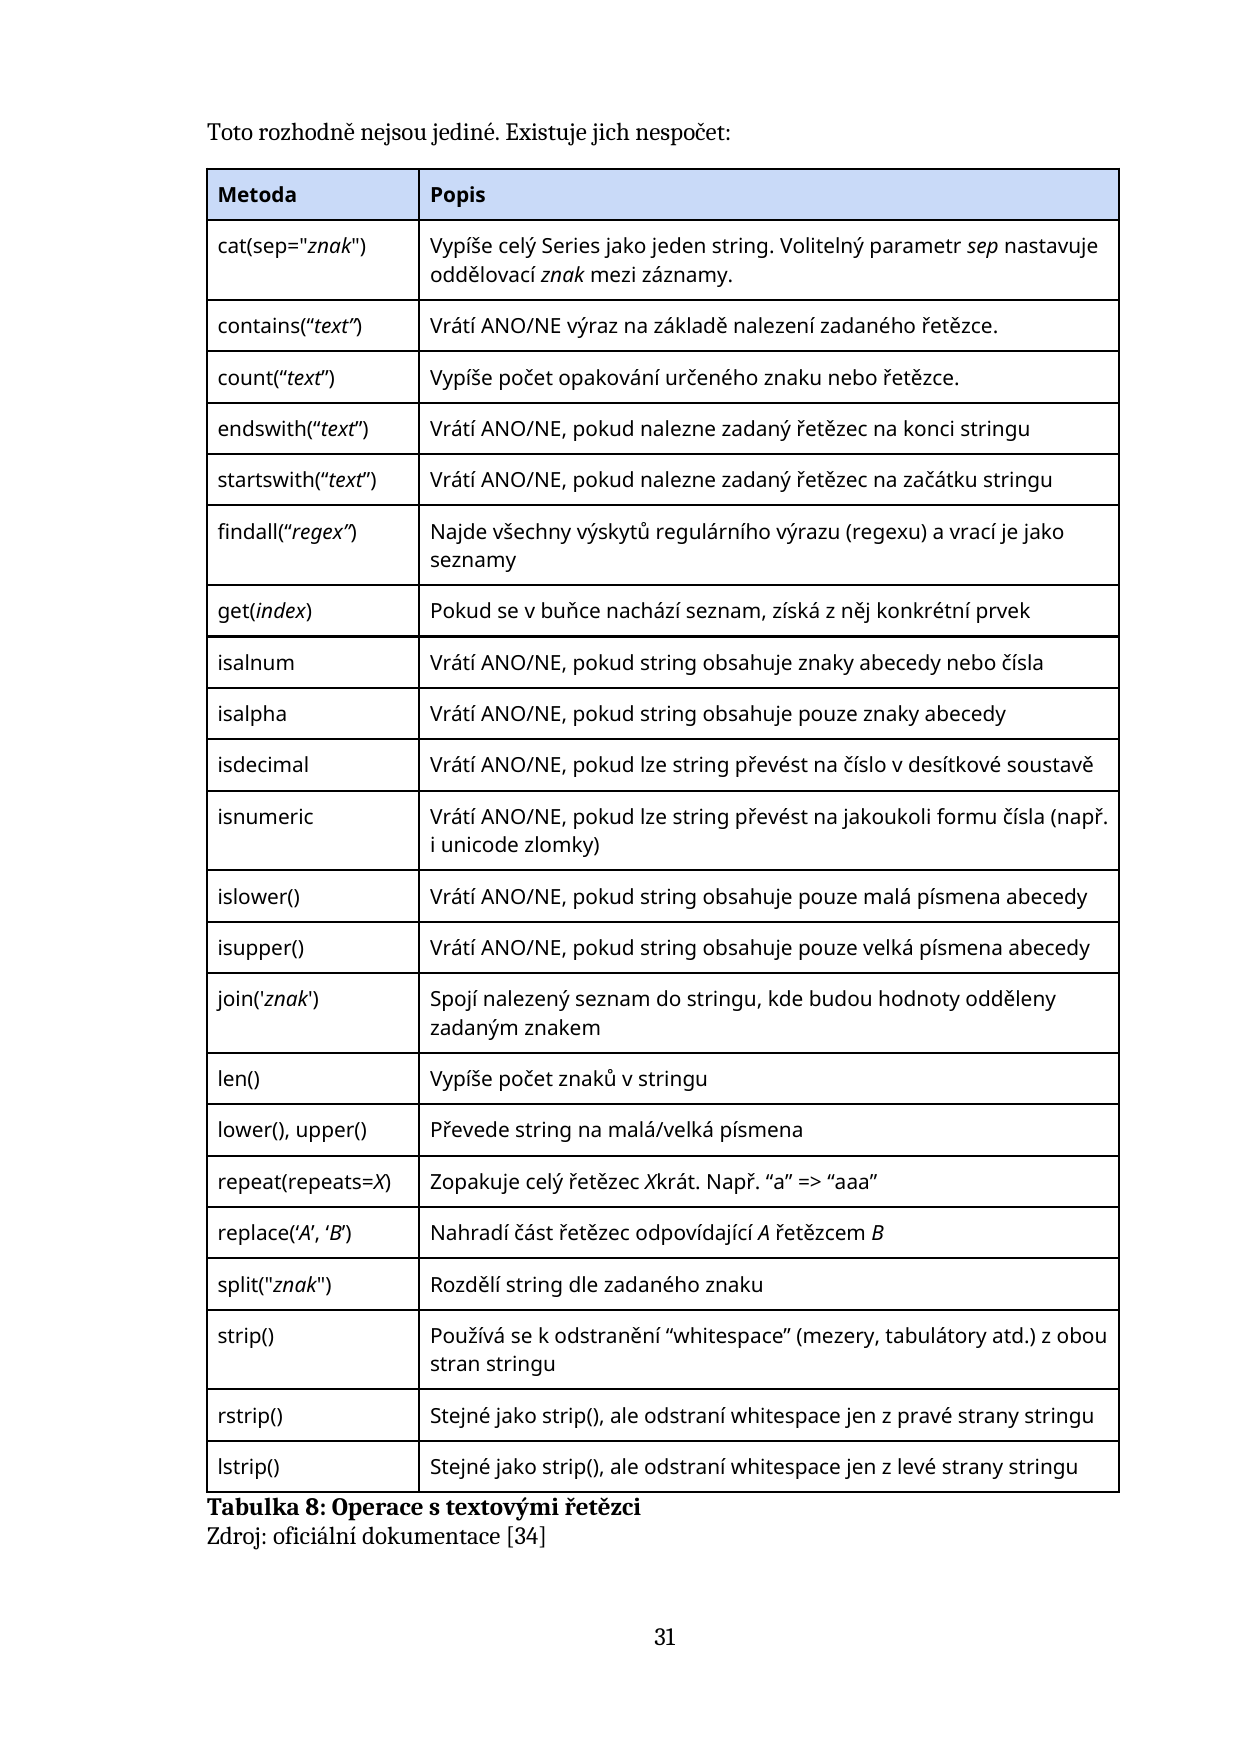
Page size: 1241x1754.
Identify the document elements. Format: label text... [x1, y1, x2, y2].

table_cell isalnum [208, 638, 418, 687]
table_cell Zopakuje celý řetězec Xkrát. Např. “a” => “aaa” [420, 1157, 1118, 1206]
table_cell Spojí nalezený seznam do stringu, kde budou hodnoty odděleny zadaným znakem [420, 974, 1118, 1052]
table_cell Najde všechny výskytů regulárního výrazu (regexu) a vrací je jako seznamy [420, 506, 1118, 584]
table_cell Vrátí ANO/NE, pokud lze string převést na jakoukoli formu čísla (např. i unicode zlomky) [420, 792, 1118, 869]
table_cell Pokud se v buňce nachází seznam, získá z něj konkrétní prvek [420, 586, 1118, 635]
table_header Popis [420, 170, 1118, 219]
table_cell repeat(repeats=X) [208, 1157, 418, 1206]
table_cell Stejné jako strip(), ale odstraní whitespace jen z pravé strany stringu [420, 1390, 1118, 1440]
table_header Metoda [208, 170, 418, 219]
table_cell lstrip() [208, 1442, 418, 1491]
table_cell len() [208, 1054, 418, 1103]
table_cell Nahradí část řetězec odpovídající A řetězcem B [420, 1208, 1118, 1257]
table_cell Rozdělí string dle zadaného znaku [420, 1259, 1118, 1308]
table_cell startswith(“text”) [208, 455, 418, 504]
table_cell Vrátí ANO/NE, pokud string obsahuje znaky abecedy nebo čísla [420, 638, 1118, 687]
table_cell contains(“text”) [208, 301, 418, 350]
table_cell Vrátí ANO/NE, pokud lze string převést na číslo v desítkové soustavě [420, 740, 1118, 789]
table_cell islower() [208, 871, 418, 921]
table_cell isupper() [208, 923, 418, 972]
text Toto rozhodně nejsou jediné. Existuje jich nespočet: [207, 118, 1122, 147]
table_cell Převede string na malá/velká písmena [420, 1105, 1118, 1154]
table_cell Vrátí ANO/NE výraz na základě nalezení zadaného řetězce. [420, 301, 1118, 350]
table_cell Vrátí ANO/NE, pokud nalezne zadaný řetězec na začátku stringu [420, 455, 1118, 504]
table_cell replace(‘A’, ‘B’) [208, 1208, 418, 1257]
table_cell strip() [208, 1311, 418, 1388]
table_cell Vrátí ANO/NE, pokud string obsahuje pouze velká písmena abecedy [420, 923, 1118, 972]
table_cell Stejné jako strip(), ale odstraní whitespace jen z levé strany stringu [420, 1442, 1118, 1491]
subtitle Tabulka 8: Operace s textovými řetězci [207, 1493, 1122, 1522]
table_cell Vrátí ANO/NE, pokud nalezne zadaný řetězec na konci stringu [420, 404, 1118, 453]
table_cell isdecimal [208, 740, 418, 789]
table_cell cat(sep="znak") [208, 221, 418, 299]
text Zdroj: oficiální dokumentace [34] [207, 1522, 1122, 1551]
table_cell split("znak") [208, 1259, 418, 1308]
table_cell Vypíše celý Series jako jeden string. Volitelný parametr sep nastavuje oddělovací znak mezi záznamy. [420, 221, 1118, 299]
table_cell Vrátí ANO/NE, pokud string obsahuje pouze malá písmena abecedy [420, 871, 1118, 921]
table_cell findall(“regex”) [208, 506, 418, 584]
table_cell get(index) [208, 586, 418, 635]
table_cell join('znak') [208, 974, 418, 1052]
table_cell Vrátí ANO/NE, pokud string obsahuje pouze znaky abecedy [420, 689, 1118, 738]
table_cell Vypíše počet znaků v stringu [420, 1054, 1118, 1103]
table_cell isalpha [208, 689, 418, 738]
table_cell Vypíše počet opakování určeného znaku nebo řetězce. [420, 352, 1118, 402]
table_cell isnumeric [208, 792, 418, 869]
table_cell Používá se k odstranění “whitespace” (mezery, tabulátory atd.) z obou stran stringu [420, 1311, 1118, 1388]
table_cell rstrip() [208, 1390, 418, 1440]
table_cell count(“text”) [208, 352, 418, 402]
table_cell endswith(“text”) [208, 404, 418, 453]
table_cell lower(), upper() [208, 1105, 418, 1154]
